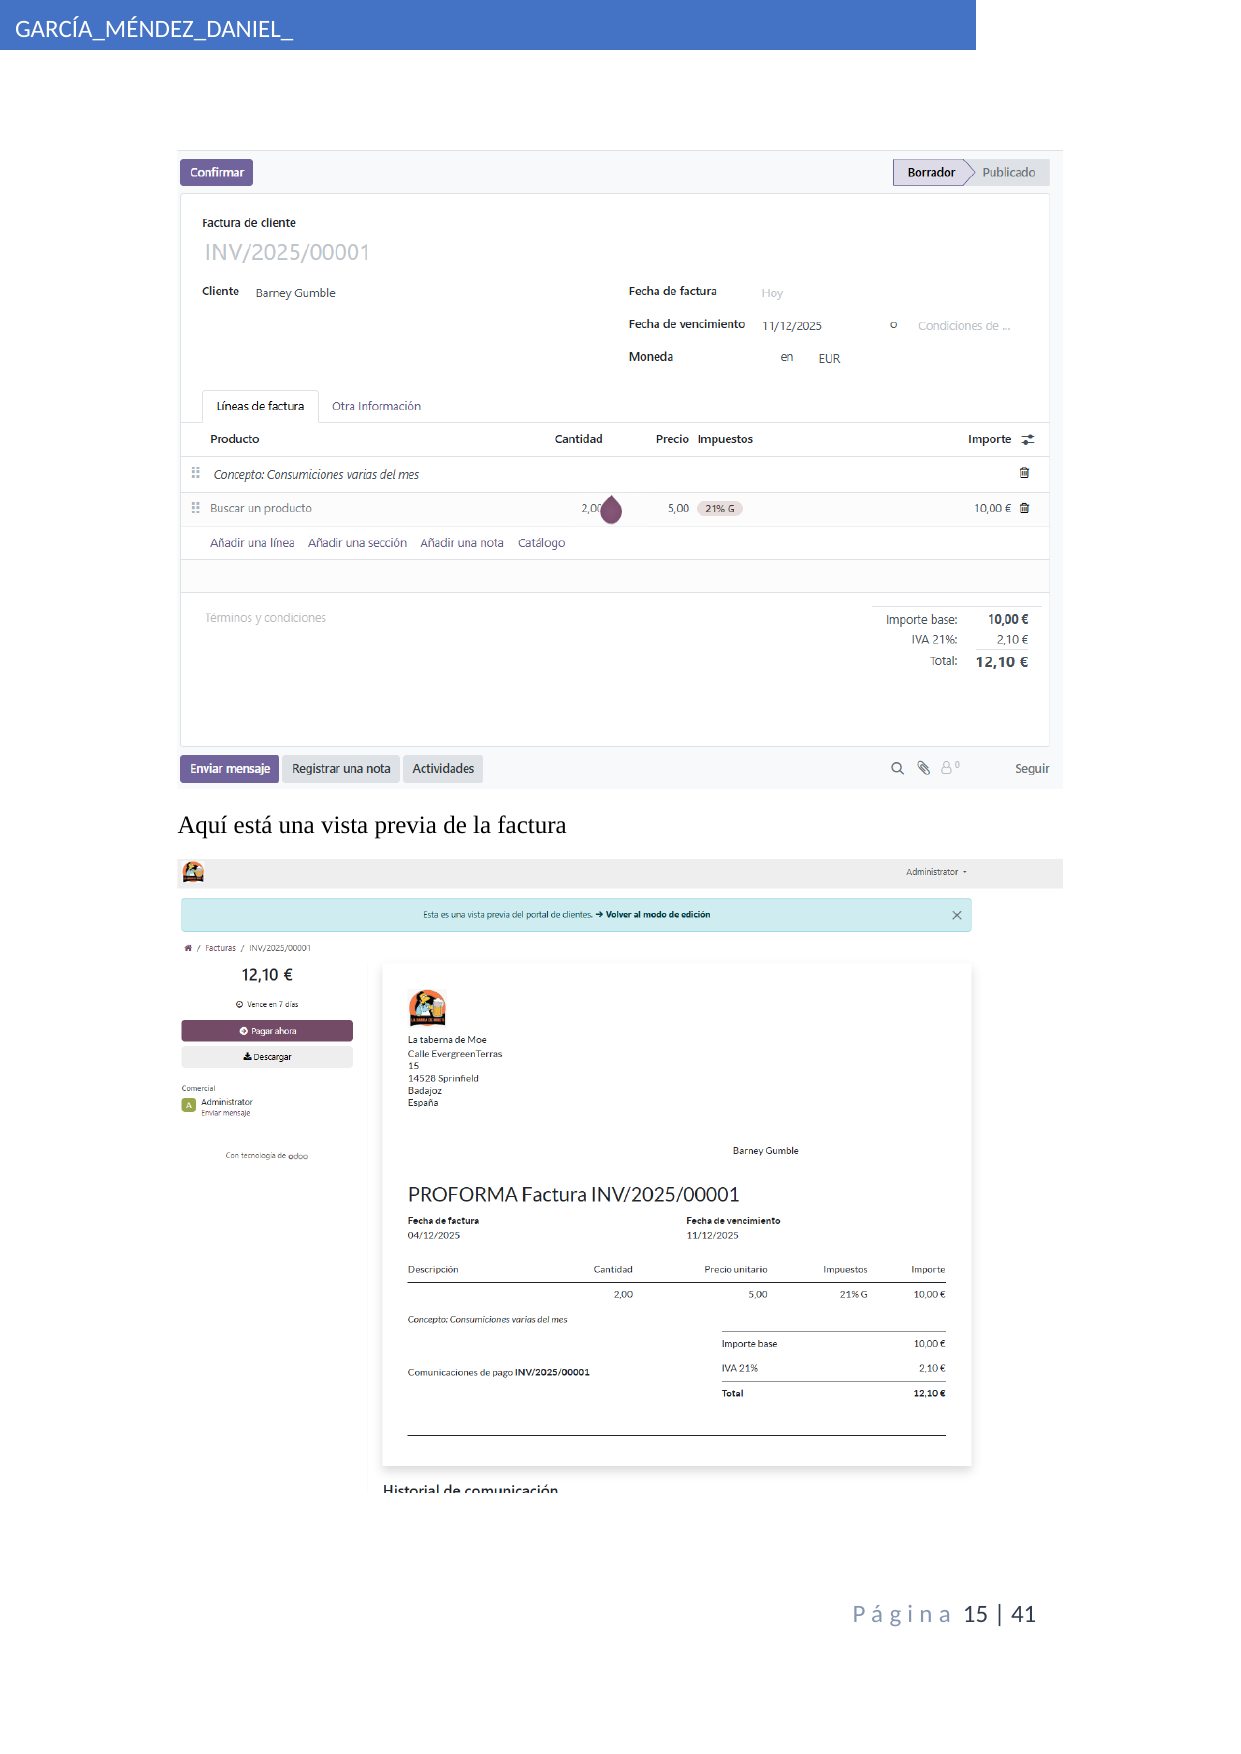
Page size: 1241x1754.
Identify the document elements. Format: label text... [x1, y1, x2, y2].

text Aquí está una vista previa de la factura [177, 810, 1063, 838]
